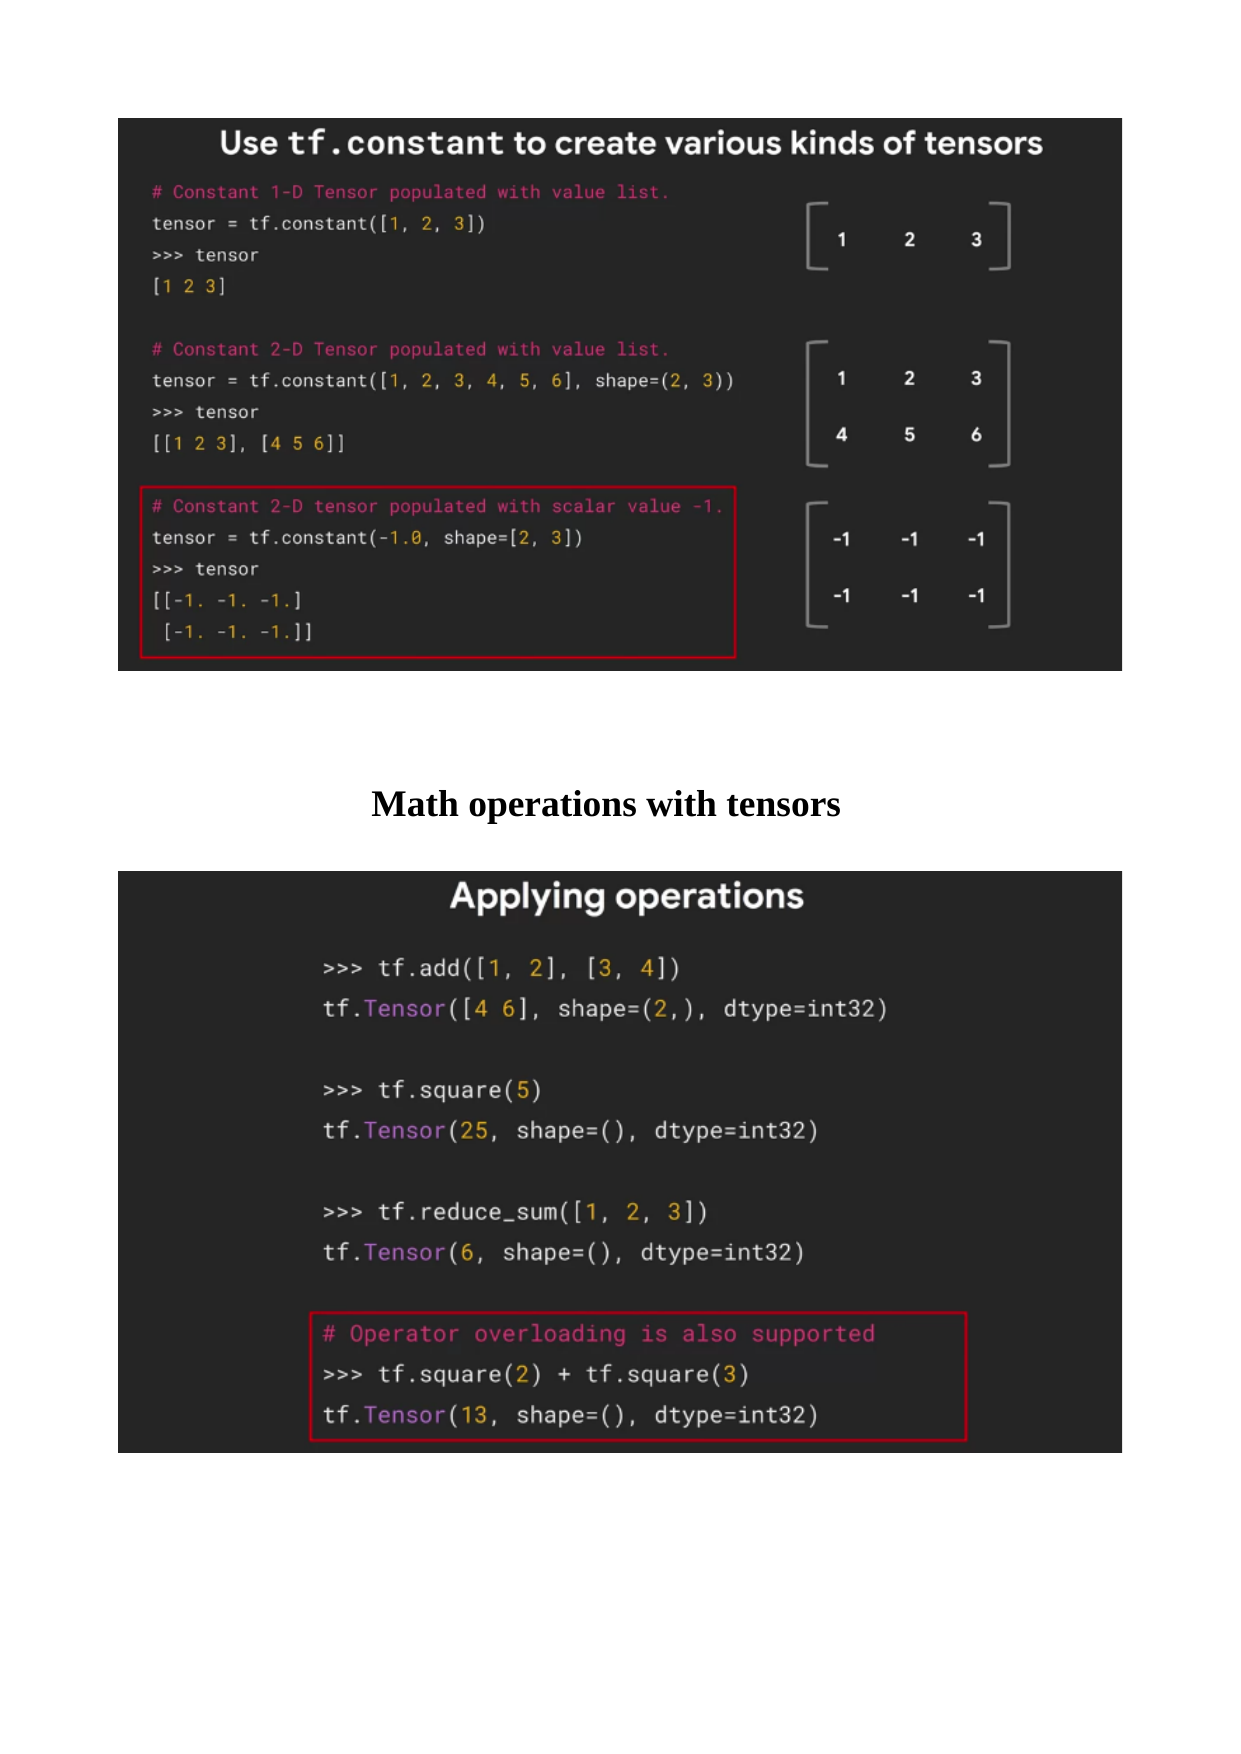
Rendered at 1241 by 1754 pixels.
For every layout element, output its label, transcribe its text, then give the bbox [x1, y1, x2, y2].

picture [118, 118, 1123, 671]
subtitle Math operations with tensors [118, 781, 1122, 824]
picture [118, 871, 1123, 1453]
